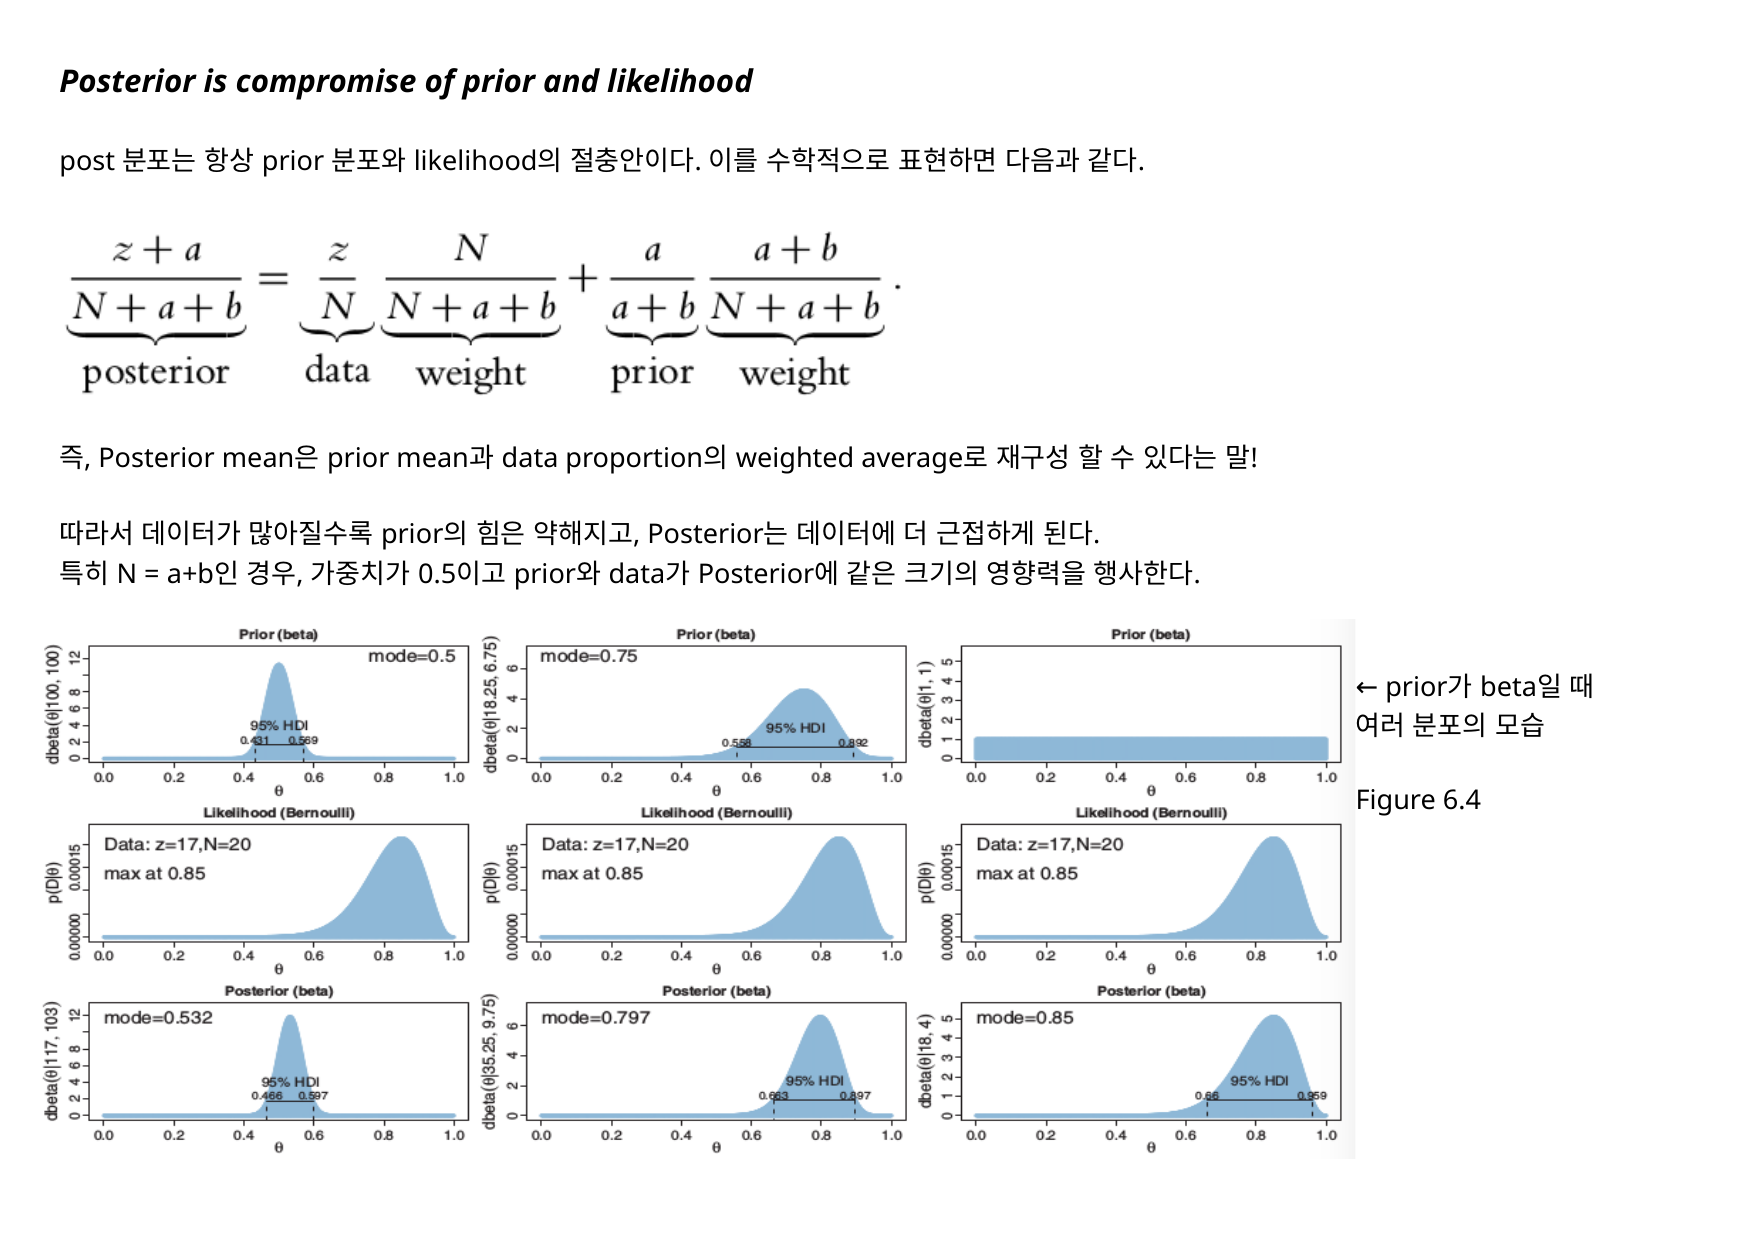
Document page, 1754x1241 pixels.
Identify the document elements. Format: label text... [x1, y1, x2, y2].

picture [45, 210, 913, 407]
text Figure 6.4 [1356, 780, 1695, 817]
text 즉, Posterior mean은 prior mean과 data proportion의 weighted average로 재구성 할 수 있다는 말! [59, 436, 1695, 475]
text ← prior가 beta일 때 [1356, 665, 1695, 704]
text post 분포는 항상 prior 분포와 likelihood의 절충안이다. 이를 수학적으로 표현하면 다음과 같다. [59, 138, 1695, 178]
text Posterior is compromise of prior and likelihood [59, 59, 1695, 102]
text 여러 분포의 모습 [1356, 704, 1695, 743]
picture [36, 619, 1356, 1159]
text 따라서 데이터가 많아질수록 prior의 힘은 약해지고, Posterior는 데이터에 더 근접하게 된다. [59, 512, 1695, 552]
text 특히 N = a+b인 경우, 가중치가 0.5이고 prior와 data가 Posterior에 같은 크기의 영향력을 행사한다. [59, 552, 1695, 591]
